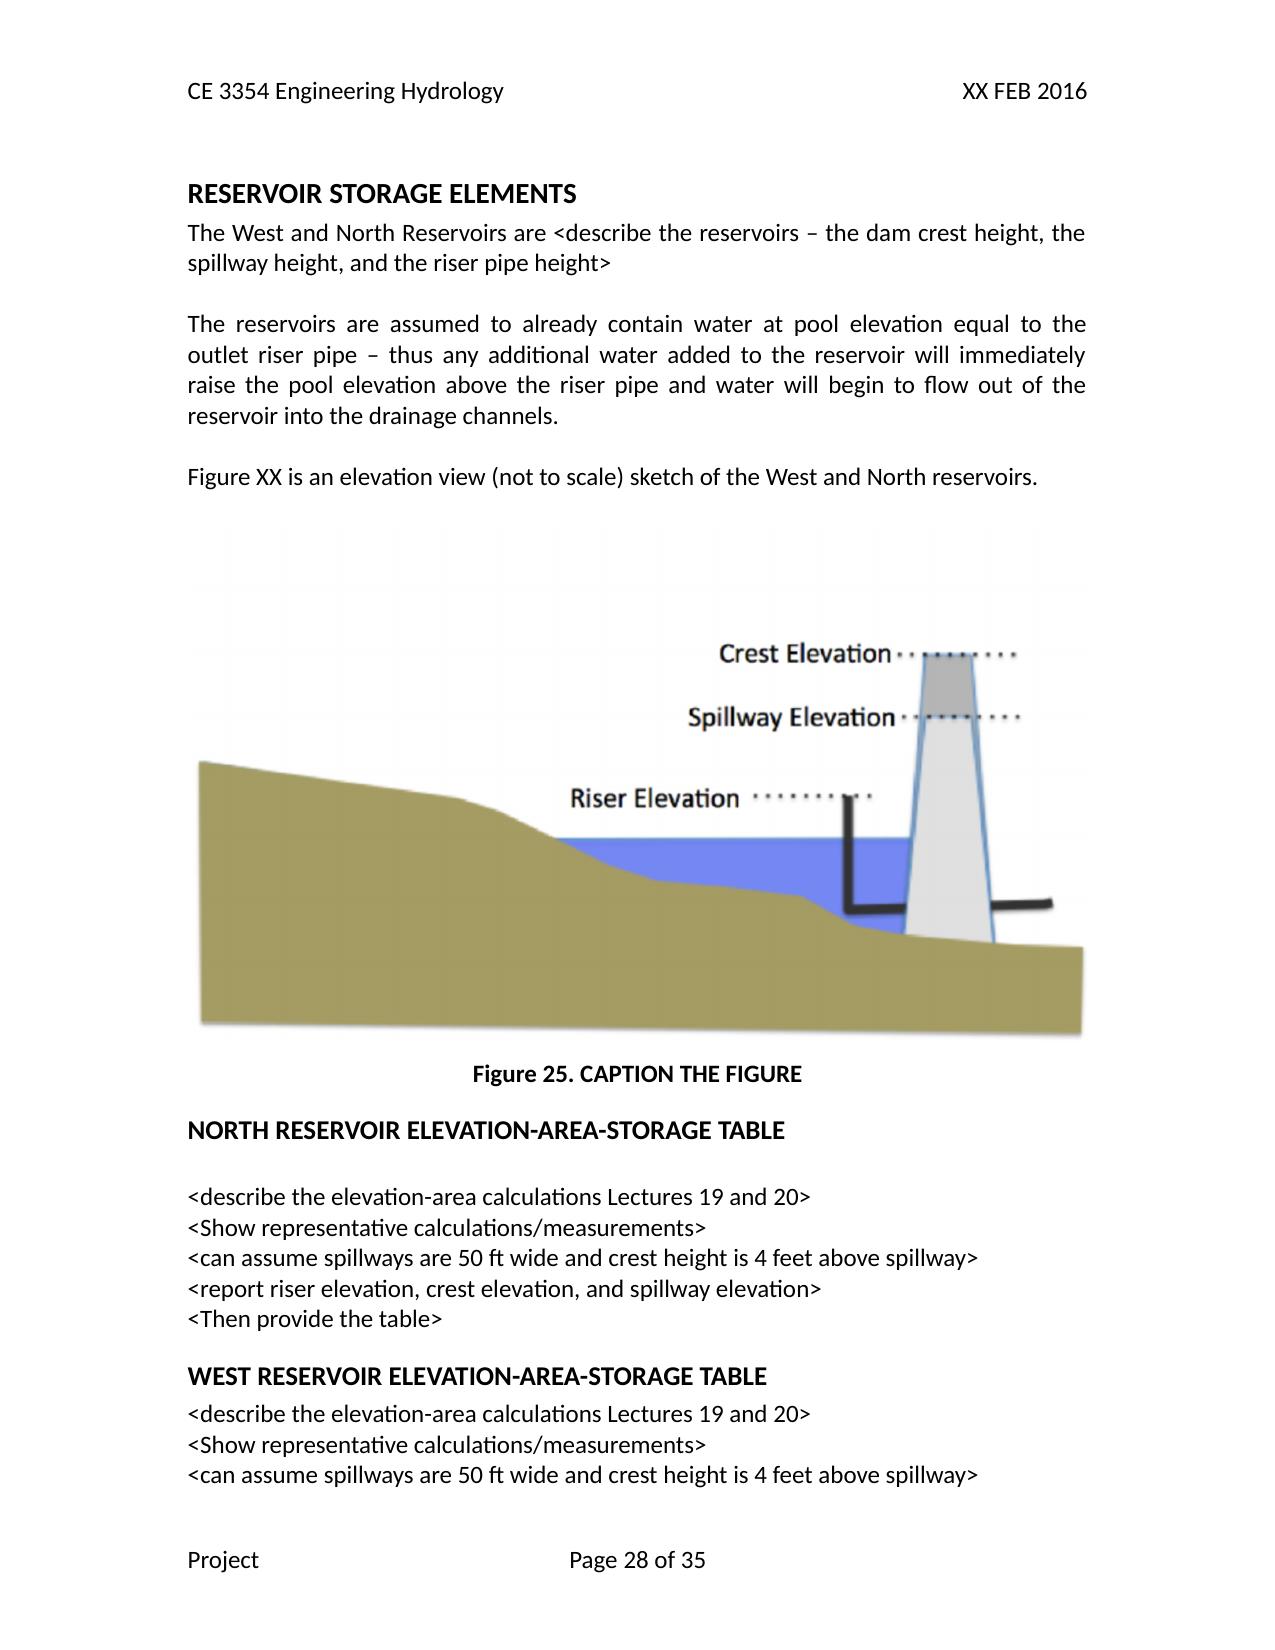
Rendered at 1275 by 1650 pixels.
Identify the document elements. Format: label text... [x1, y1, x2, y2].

text <report riser elevation, crest elevation, and spillway elevation> [187, 1273, 1087, 1303]
subtitle WEST RESERVOIR ELEVATION-AREA-STORAGE TABLE [187, 1359, 1087, 1392]
text Figure 25. CAPTION THE FIGURE [187, 1058, 1087, 1088]
text The reservoirs are assumed to already contain water at pool elevation equal to the outlet riser pipe – thus any additional water added to the reservoir will immediately raise the pool elevation above the riser pipe and water will begin to flow out of the reservoir into the drainage channels. [187, 308, 1087, 431]
subtitle NORTH RESERVOIR ELEVATION-AREA-STORAGE TABLE [187, 1113, 1087, 1146]
text <describe the elevation-area calculations Lectures 19 and 20> [187, 1398, 1087, 1429]
text <Show representative calculations/measurements> [187, 1429, 1087, 1459]
text <can assume spillways are 50 ft wide and crest height is 4 feet above spillway> [187, 1459, 1087, 1490]
text Figure XX is an elevation view (not to scale) sketch of the West and North reservoirs. [187, 461, 1087, 492]
text <describe the elevation-area calculations Lectures 19 and 20> [187, 1181, 1087, 1212]
subtitle RESERVOIR STORAGE ELEMENTS [187, 175, 1087, 211]
text The West and North Reservoirs are <describe the reservoirs – the dam crest height, the spillway height, and the riser pipe height> [187, 217, 1087, 278]
text <Then provide the table> [187, 1303, 1087, 1334]
picture [191, 524, 1092, 1043]
text <can assume spillways are 50 ft wide and crest height is 4 feet above spillway> [187, 1242, 1087, 1273]
text <Show representative calculations/measurements> [187, 1212, 1087, 1242]
